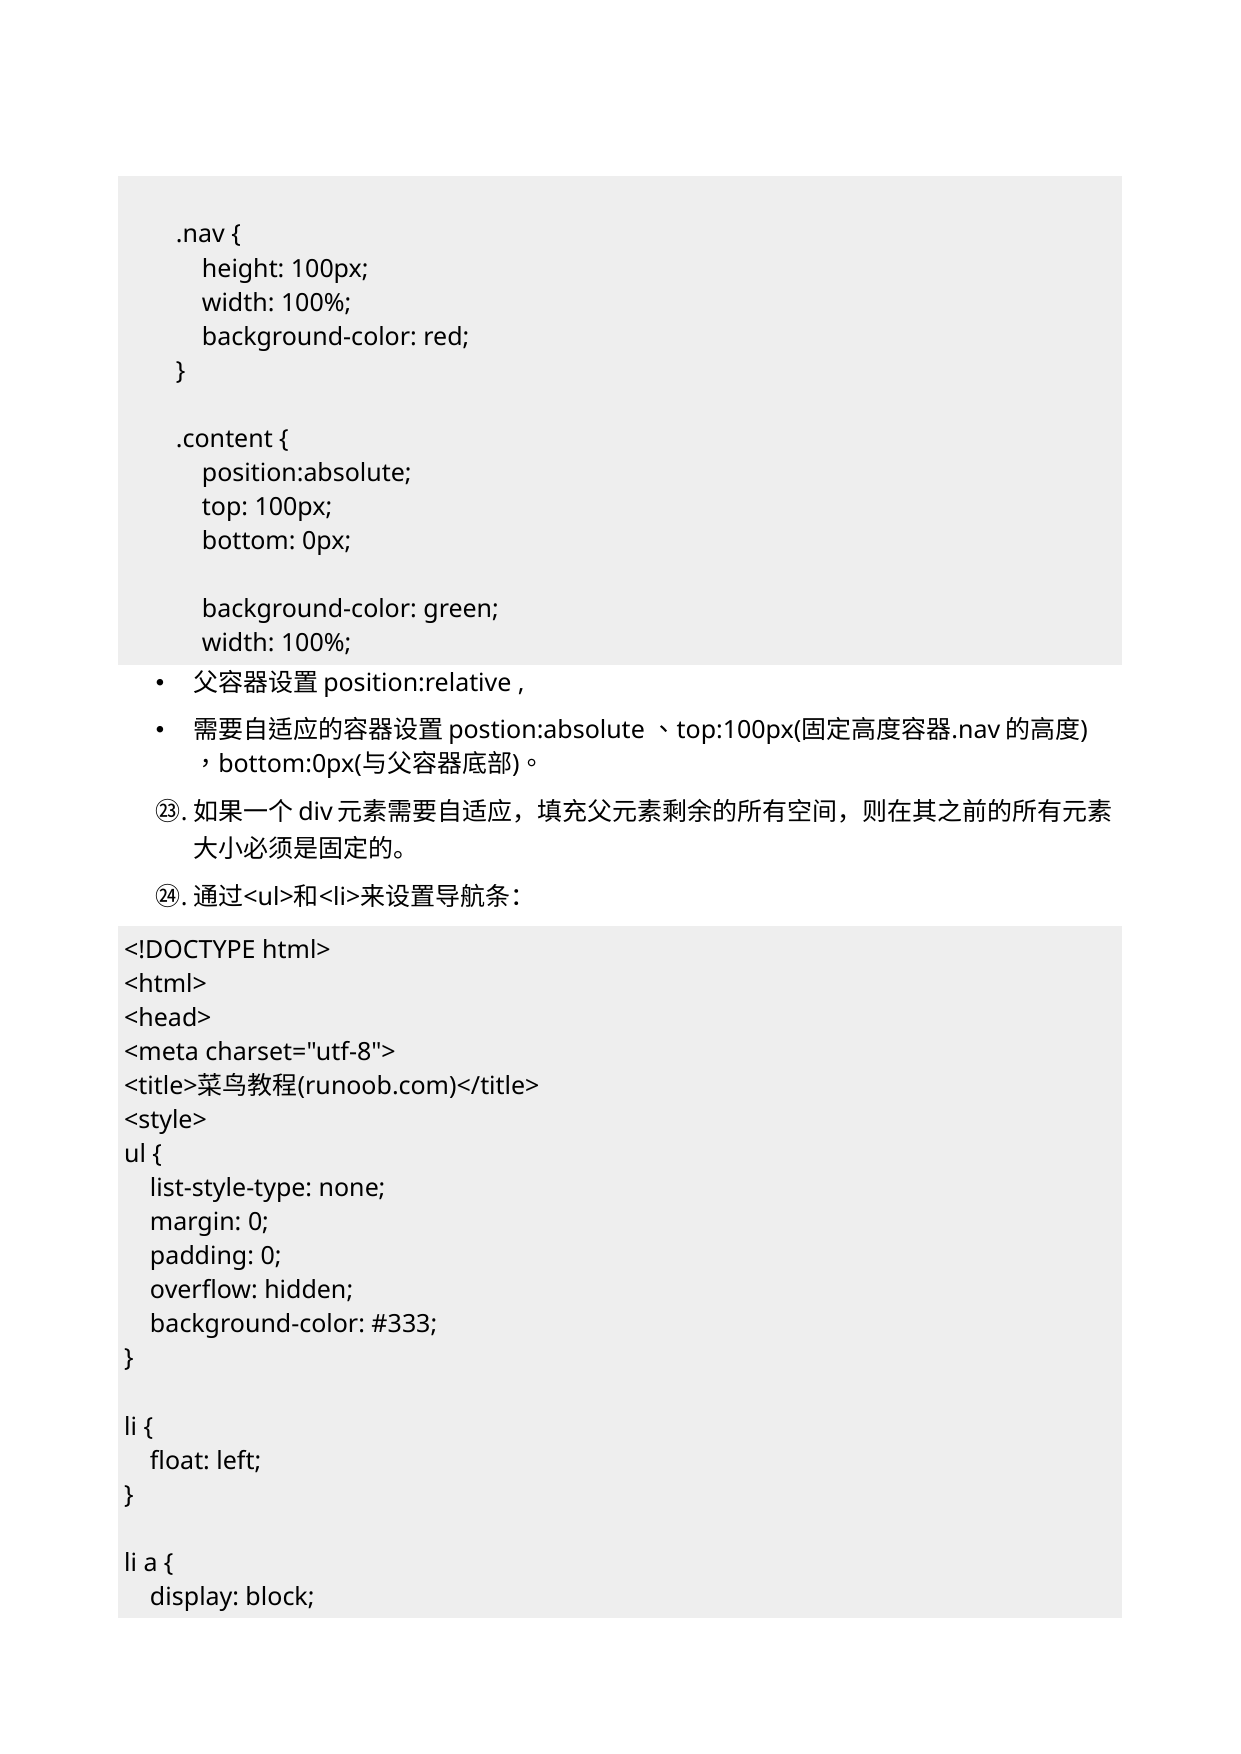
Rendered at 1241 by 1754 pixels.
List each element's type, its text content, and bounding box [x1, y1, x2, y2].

list 需要自适应的容器设置postion:absolute 、top:100px(固定高度容器.nav的高度) ，bottom:0px(与父容器底部)。 [156, 711, 1122, 779]
table_header <!DOCTYPE html> <html> <head> <meta charset="utf-8"> <title>菜鸟教程(runoob.com)</title> <style> ul { list-style-type: none; margin: 0; padding: 0; overflow: hidden; background-color: #333; } li { float: left; } li a { display: block; [118, 926, 1122, 1618]
list 父容器设置position:relative , [156, 665, 1122, 699]
list 如果一个div元素需要自适应，填充父元素剩余的所有空间，则在其之前的所有元素大小必须是固定的。 [156, 792, 1122, 864]
list 通过<ul>和<li>来设置导航条： [156, 877, 1122, 913]
table_header .nav { height: 100px; width: 100%; background-color: red; } .content { position:absolute; top: 100px; bottom: 0px; background-color: green; width: 100%; [118, 176, 1122, 665]
